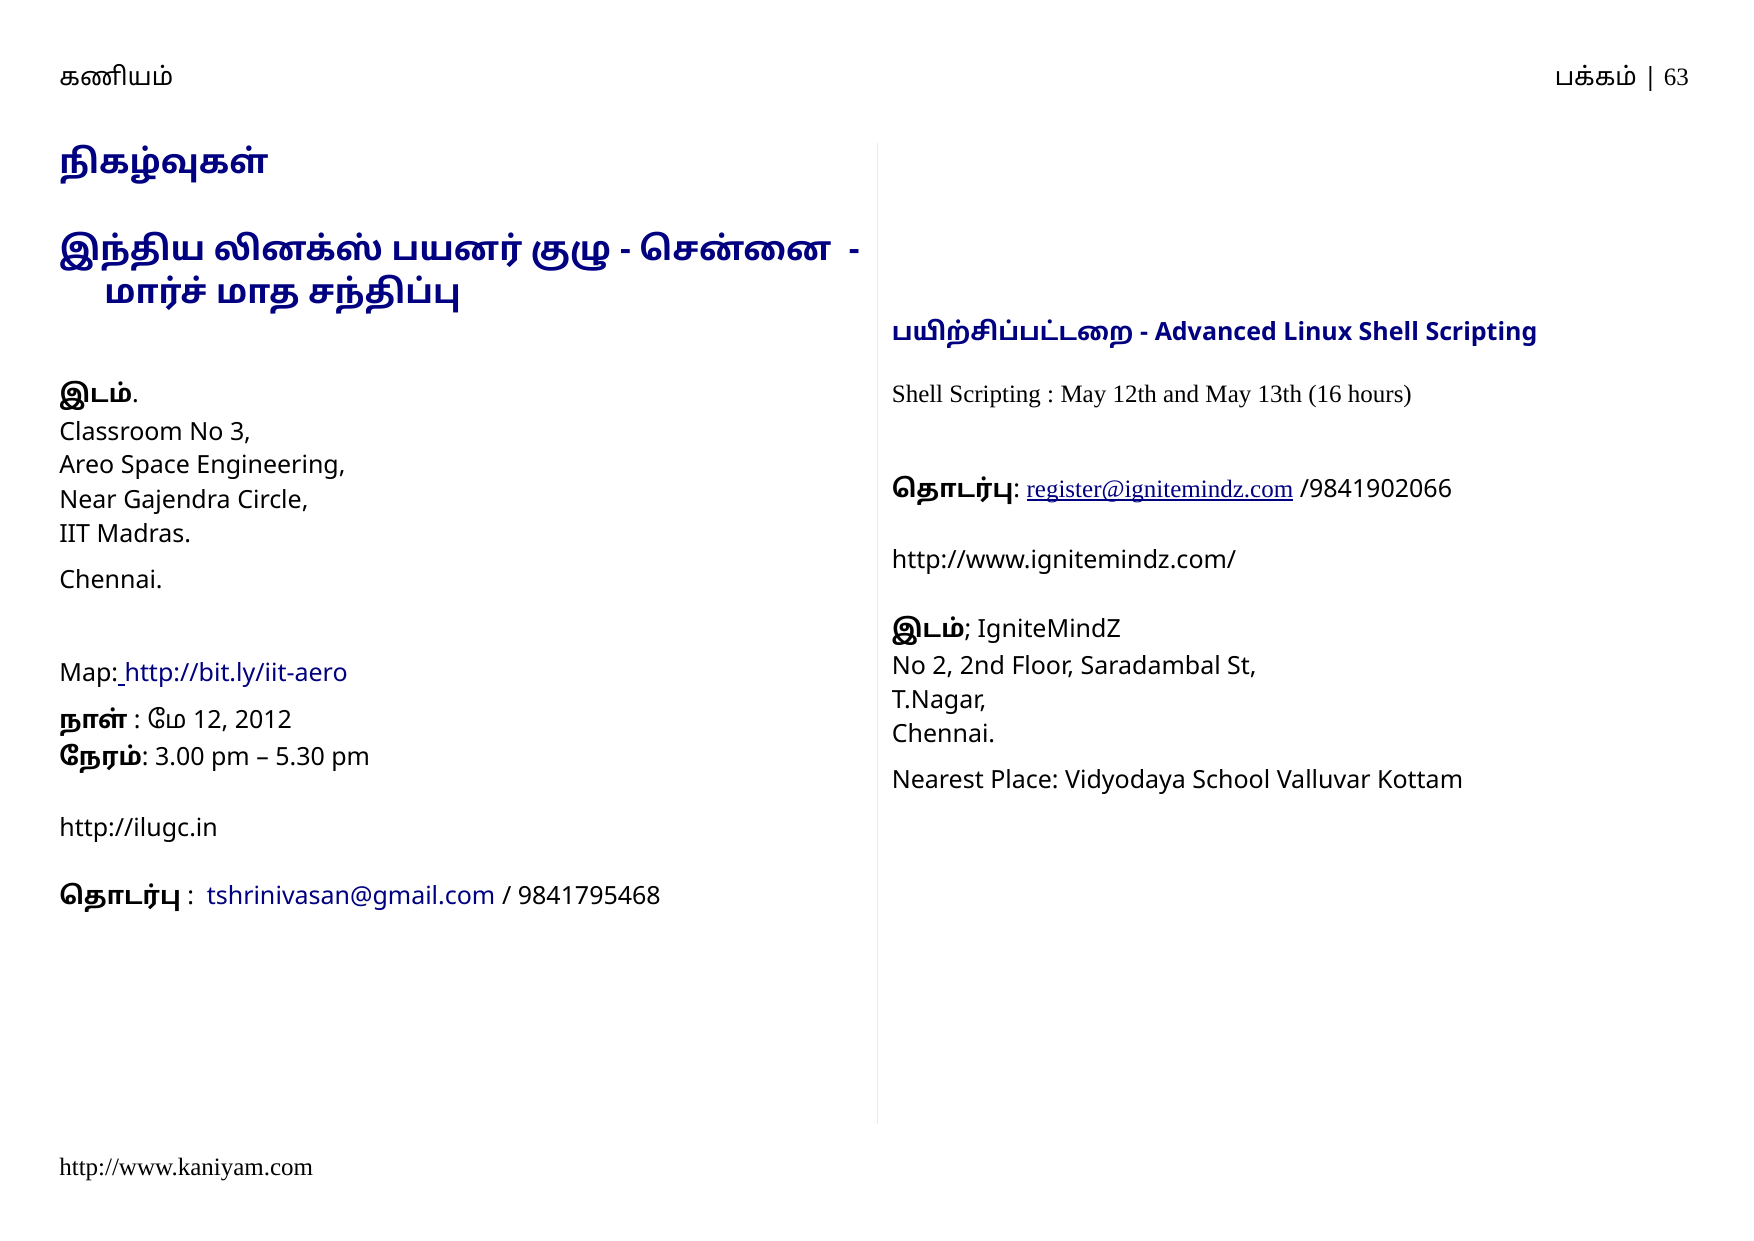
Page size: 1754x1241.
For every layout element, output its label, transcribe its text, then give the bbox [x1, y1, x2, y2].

text Map: http://bit.ly/iit-aero [59, 655, 862, 689]
subtitle நிகழ்வுகள் [59, 143, 862, 187]
text http://www.ignitemindz.com/ [892, 542, 1695, 576]
text Shell Scripting : May 12th and May 13th (16 hours) [892, 379, 1695, 408]
text நாள் : மே 12, 2012 [59, 702, 862, 738]
text Chennai. [59, 562, 862, 596]
text நேரம்: 3.00 pm – 5.30 pm [59, 738, 862, 776]
subtitle இந்திய லினக்ஸ் பயனர் குழு - சென்னை - மார்ச் மாத சந்திப்பு [59, 224, 862, 317]
text http://ilugc.in [59, 809, 862, 844]
text Nearest Place: Vidyodaya School Valluvar Kottam [892, 762, 1695, 796]
text இடம். Classroom No 3, Areo Space Engineering, Near Gajendra Circle, IIT Madras. [59, 376, 862, 549]
text தொடர்பு: register@ignitemindz.com /9841902066 [892, 471, 1695, 508]
text தொடர்பு : tshrinivasan@gmail.com / 9841795468 [59, 878, 862, 915]
text இடம்; IgniteMindZ No 2, 2nd Floor, Saradambal St, T.Nagar, Chennai. [892, 610, 1695, 749]
text பயிற்சிப்பட்டறை - Advanced Linux Shell Scripting [892, 314, 1695, 351]
